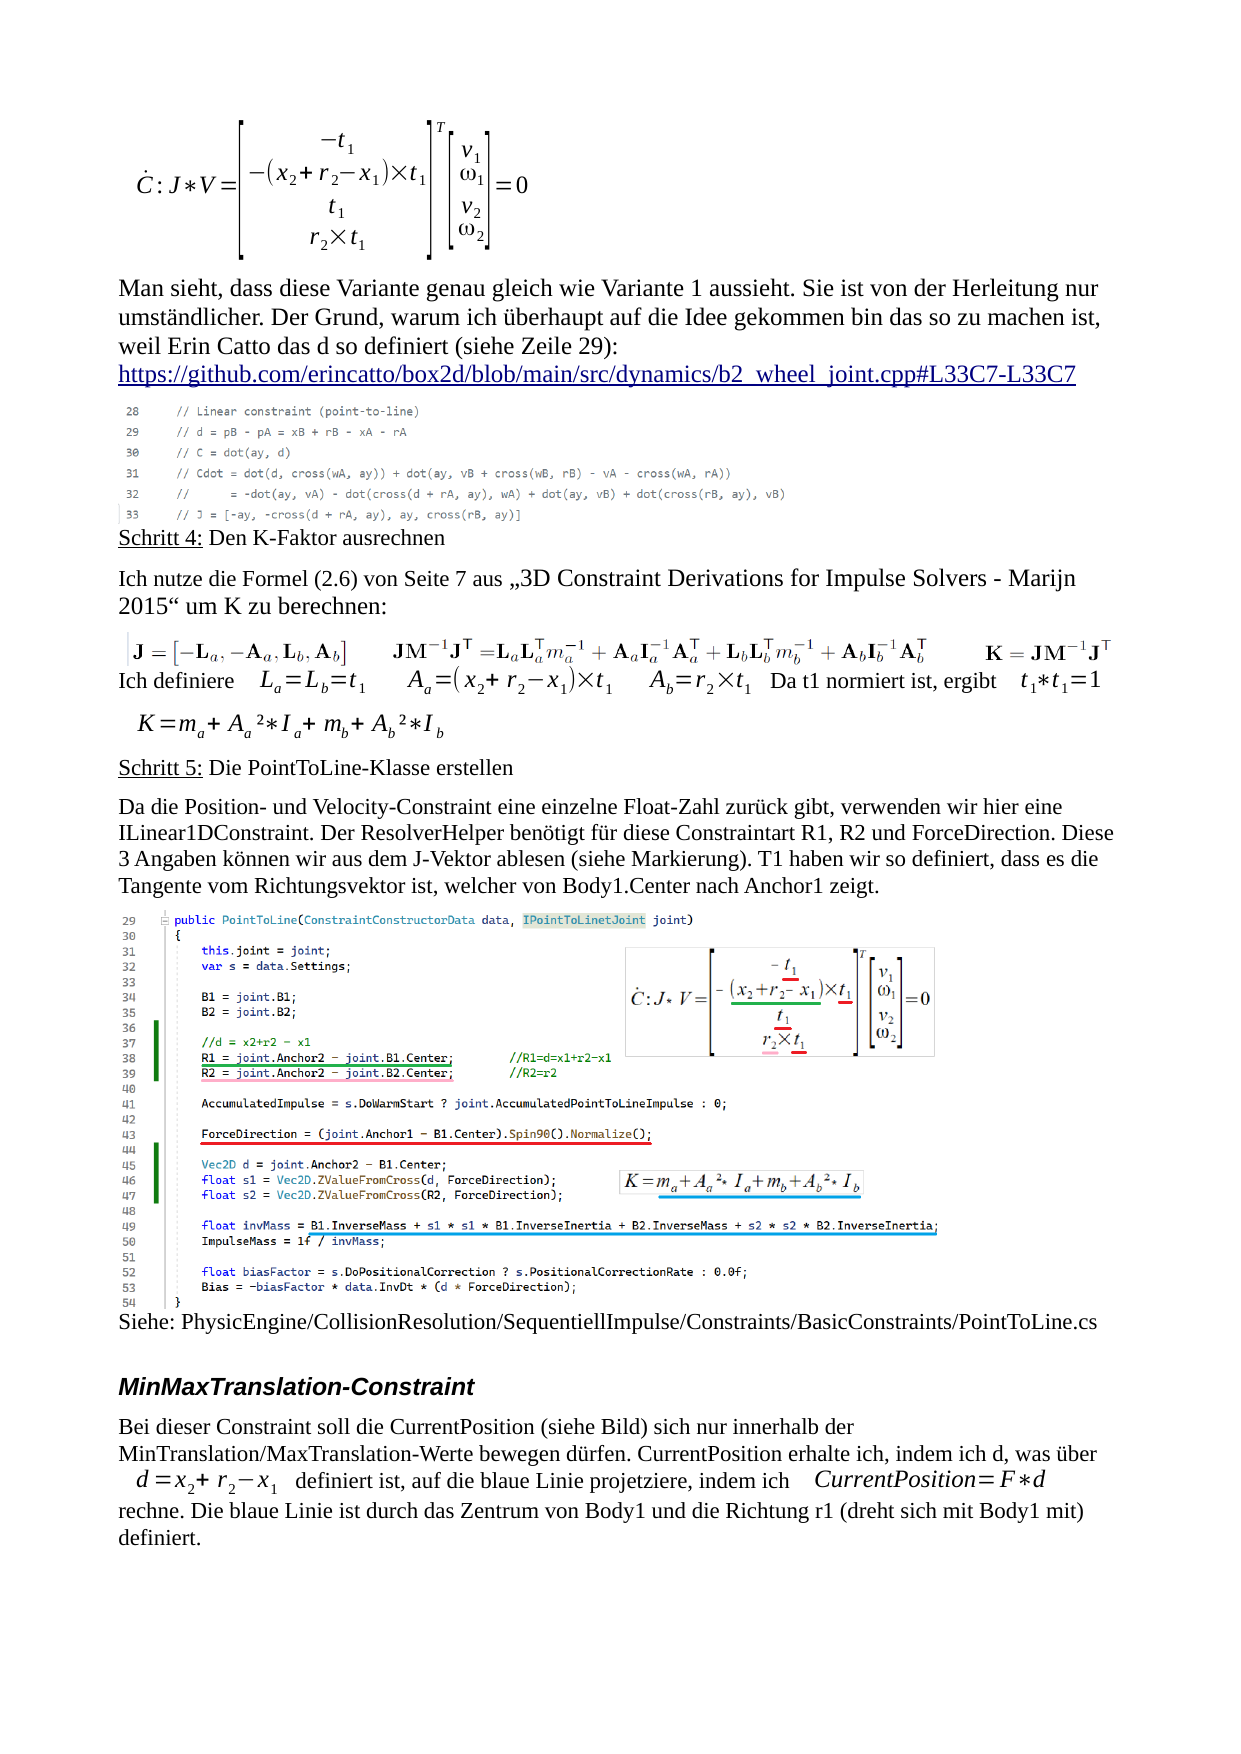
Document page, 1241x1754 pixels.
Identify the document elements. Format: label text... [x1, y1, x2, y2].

picture [118, 400, 798, 524]
text Da die Position- und Velocity-Constraint eine einzelne Float-Zahl zurück gibt, verwenden wir hier eine ILinear1DConstraint. Der ResolverHelper benötigt für diese Constraintart R1, R2 und ForceDirection. Diese 3 Angaben können wir aus dem J-Vektor ablesen (siehe Markierung). T1 haben wir so definiert, dass es die Tangente vom Richtungsvektor ist, welcher von Body1.Center nach Anchor1 zeigt. [118, 793, 1122, 898]
picture [127, 632, 1113, 666]
text Schritt 4: Den K-Faktor ausrechnen [118, 401, 1122, 550]
picture [118, 910, 938, 1309]
text Schritt 5: Die PointToLine-Klasse erstellen [118, 754, 1122, 780]
text Siehe: PhysicEngine/CollisionResolution/SequentiellImpulse/Constraints/BasicConstraints/PointToLine.cs [118, 911, 1122, 1335]
text Ich definiere Da t1 normiert ist, ergibt [118, 633, 1122, 697]
text Man sieht, dass diese Variante genau gleich wie Variante 1 aussieht. Sie ist von der Herleitung nur umständlicher. Der Grund, warum ich überhaupt auf die Idee gekommen bin das so zu machen ist, weil Erin Catto das d so definiert (siehe Zeile 29): https://github.com/erincatto/box2d/blob/main/src/dynamics/b2_wheel_joint.cpp#L33C7-L33C7 [118, 273, 1122, 388]
text Bei dieser Constraint soll die CurrentPosition (siehe Bild) sich nur innerhalb der MinTranslation/MaxTranslation-Werte bewegen dürfen. CurrentPosition erhalte ich, indem ich d, was über definiert ist, auf die blaue Linie projetziere, indem ich rechne. Die blaue Linie ist durch das Zentrum von Body1 und die Richtung r1 (dreht sich mit Body1 mit) definiert. [118, 1413, 1122, 1550]
subtitle MinMaxTranslation-Constraint [118, 1372, 1122, 1401]
text Ich nutze die Formel (2.6) von Seite 7 aus „3D Constraint Derivations for Impulse Solvers - Marijn 2015“ um K zu berechnen: [118, 563, 1122, 620]
